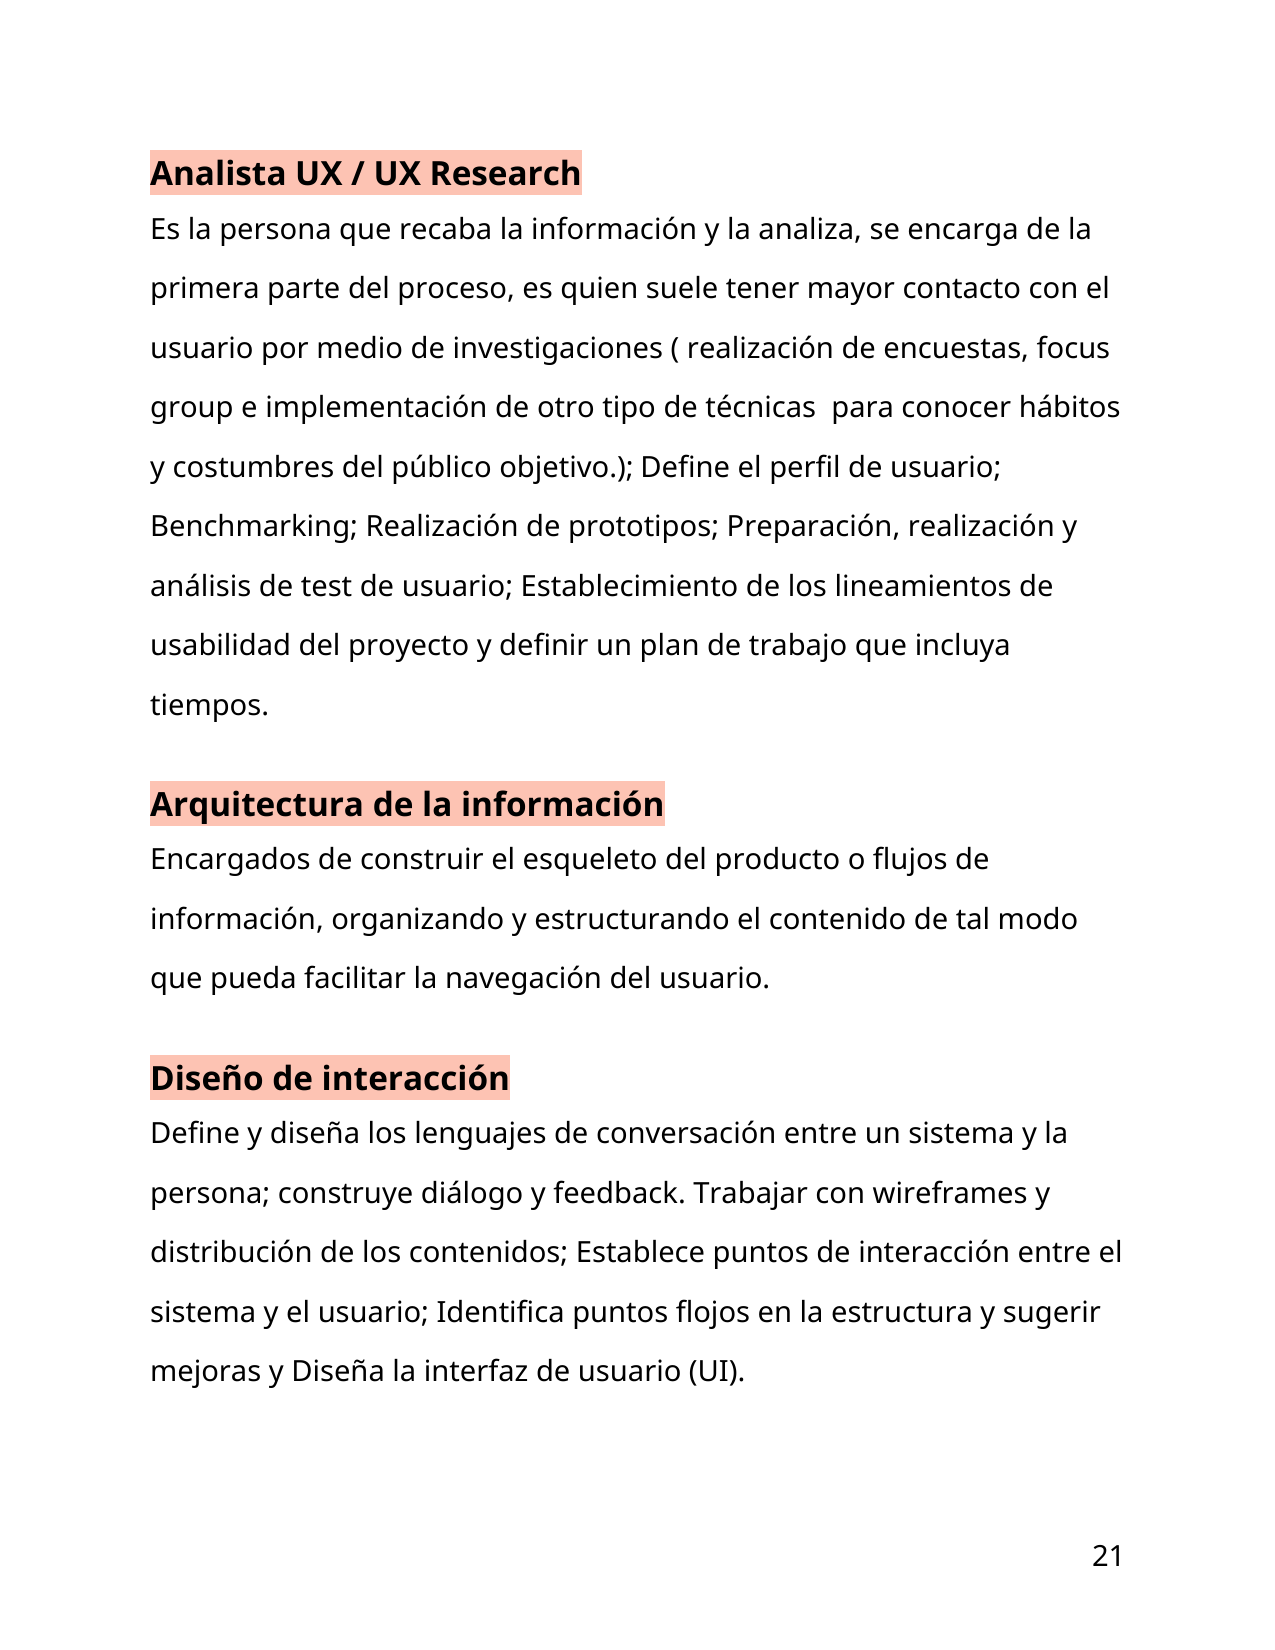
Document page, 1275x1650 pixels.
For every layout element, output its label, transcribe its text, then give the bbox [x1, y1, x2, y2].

text Es la persona que recaba la información y la analiza, se encarga de la primera parte del proceso, es quien suele tener mayor contacto con el usuario por medio de investigaciones ( realización de encuestas, focus group e implementación de otro tipo de técnicas para conocer hábitos y costumbres del público objetivo.); Define el perfil de usuario; Benchmarking; Realización de prototipos; Preparación, realización y análisis de test de usuario; Establecimiento de los lineamientos de usabilidad del proyecto y definir un plan de trabajo que incluya tiempos. [150, 208, 1125, 723]
subtitle Diseño de interacción [150, 1054, 1125, 1100]
text Define y diseña los lenguajes de conversación entre un sistema y la persona; construye diálogo y feedback. Trabajar con wireframes y distribución de los contenidos; Establece puntos de interacción entre el sistema y el usuario; Identifica puntos flojos en la estructura y sugerir mejoras y Diseña la interfaz de usuario (UI). [150, 1112, 1125, 1390]
text Encargados de construir el esqueleto del producto o flujos de información, organizando y estructurando el contenido de tal modo que pueda facilitar la navegación del usuario. [150, 839, 1125, 997]
subtitle Arquitectura de la información [665, 781, 1125, 826]
subtitle Analista UX / UX Research [582, 150, 1125, 195]
